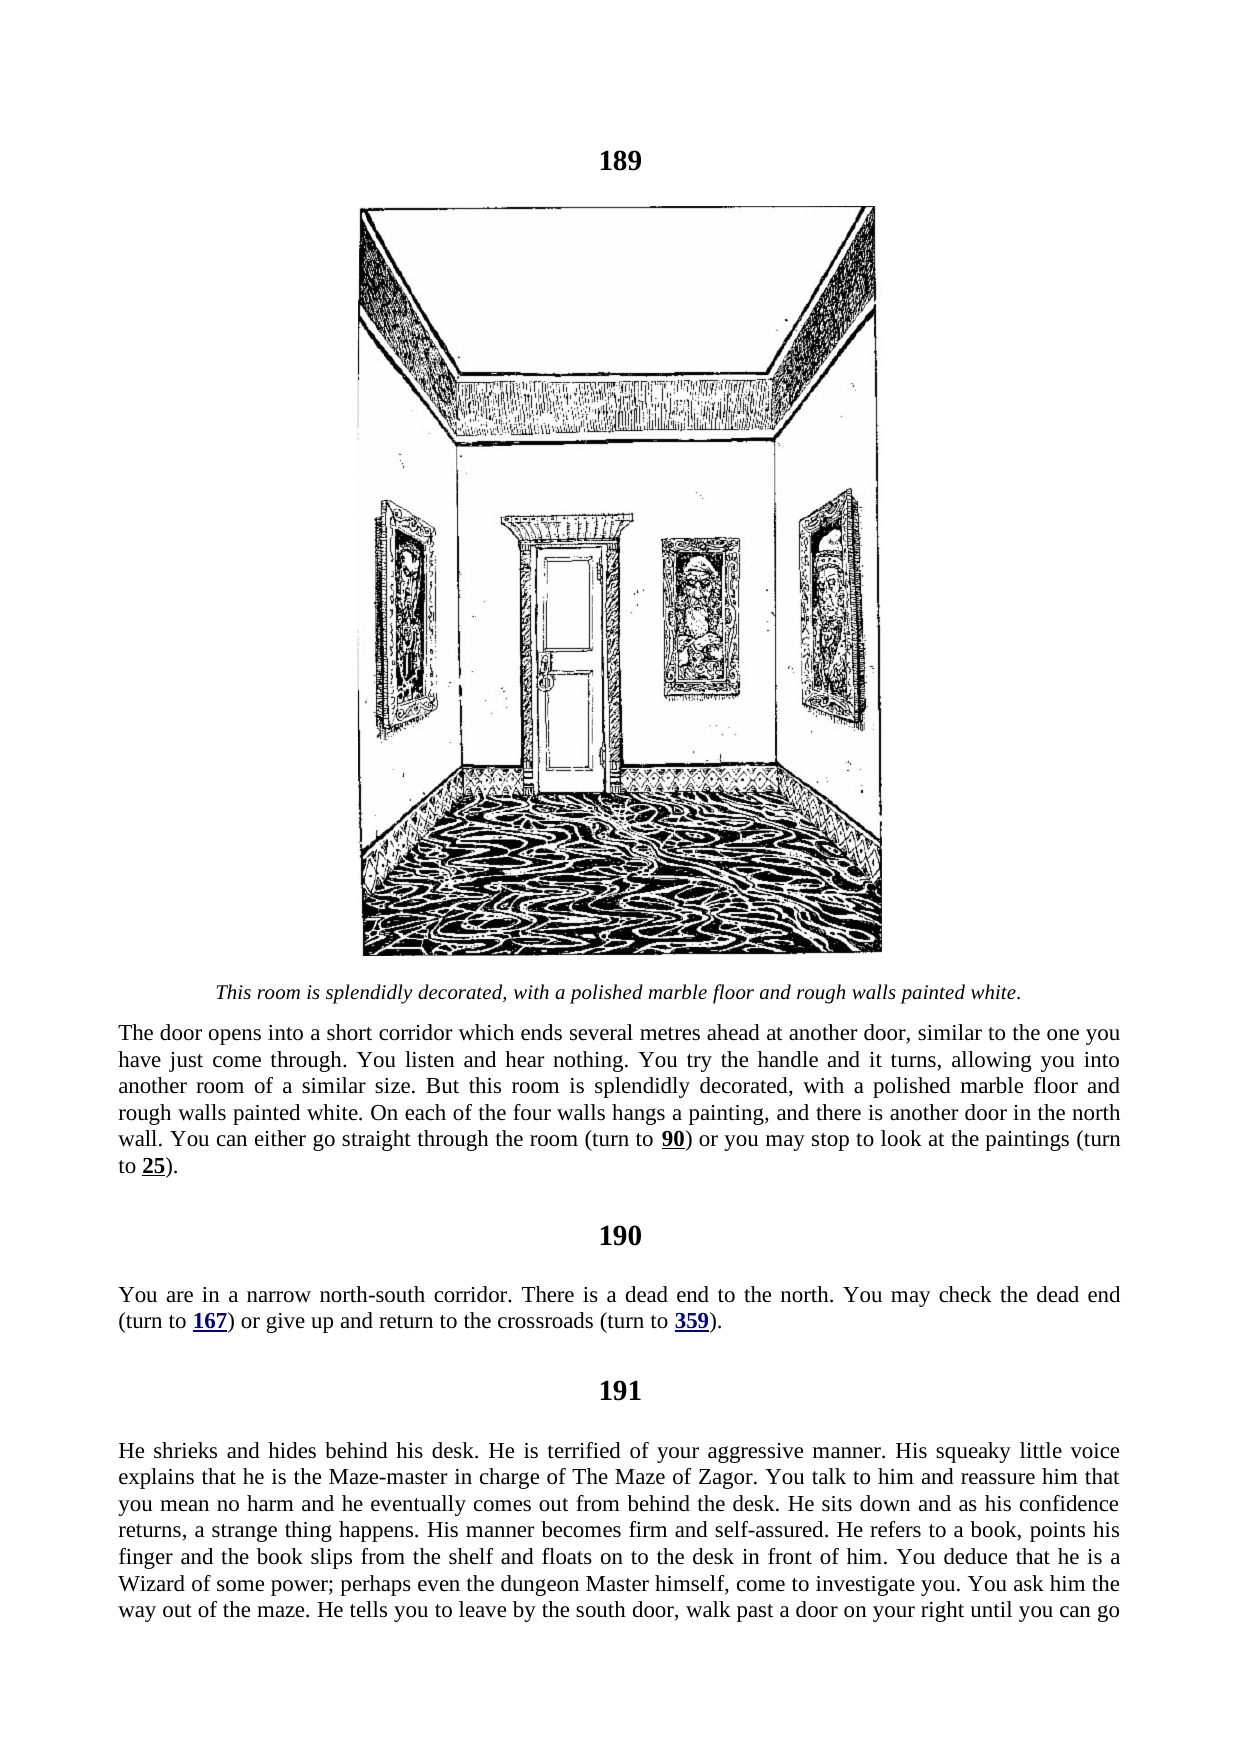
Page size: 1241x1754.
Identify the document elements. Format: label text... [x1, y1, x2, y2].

subtitle 189 [118, 143, 1122, 176]
text This room is splendidly decorated, with a polished marble floor and rough walls painted white. [118, 206, 1122, 1004]
text He shrieks and hides behind his desk. He is terrified of your aggressive manner. His squeaky little voice explains that he is the Maze-master in charge of The Maze of Zagor. You talk to him and reassure him that you mean no harm and he eventually comes out from behind the desk. He sits down and as his confidence returns, a strange thing happens. His manner becomes firm and self-assured. He refers to a book, points his finger and the book slips from the shelf and floats on to the desk in front of him. You deduce that he is a Wizard of some power; perhaps even the dungeon Master himself, come to investigate you. You ask him the way out of the maze. He tells you to leave by the south door, walk past a door on your right until you can go [118, 1437, 1122, 1622]
subtitle 191 [118, 1373, 1122, 1407]
text You are in a narrow north-south corridor. There is a dead end to the north. You may check the dead end (turn to 167) or give up and return to the crossroads (turn to 359). [118, 1281, 1122, 1334]
subtitle 190 [118, 1218, 1122, 1251]
picture [357, 206, 883, 956]
text The door opens into a short corridor which ends several metres ahead at another door, similar to the one you have just come through. You listen and hear nothing. You try the handle and it turns, allowing you into another room of a similar size. But this room is splendidly decorated, with a polished marble floor and rough walls painted white. On each of the four walls hangs a painting, and there is another door in the north wall. You can either go straight through the room (turn to 90) or you may stop to look at the paintings (turn to 25). [118, 1019, 1122, 1178]
